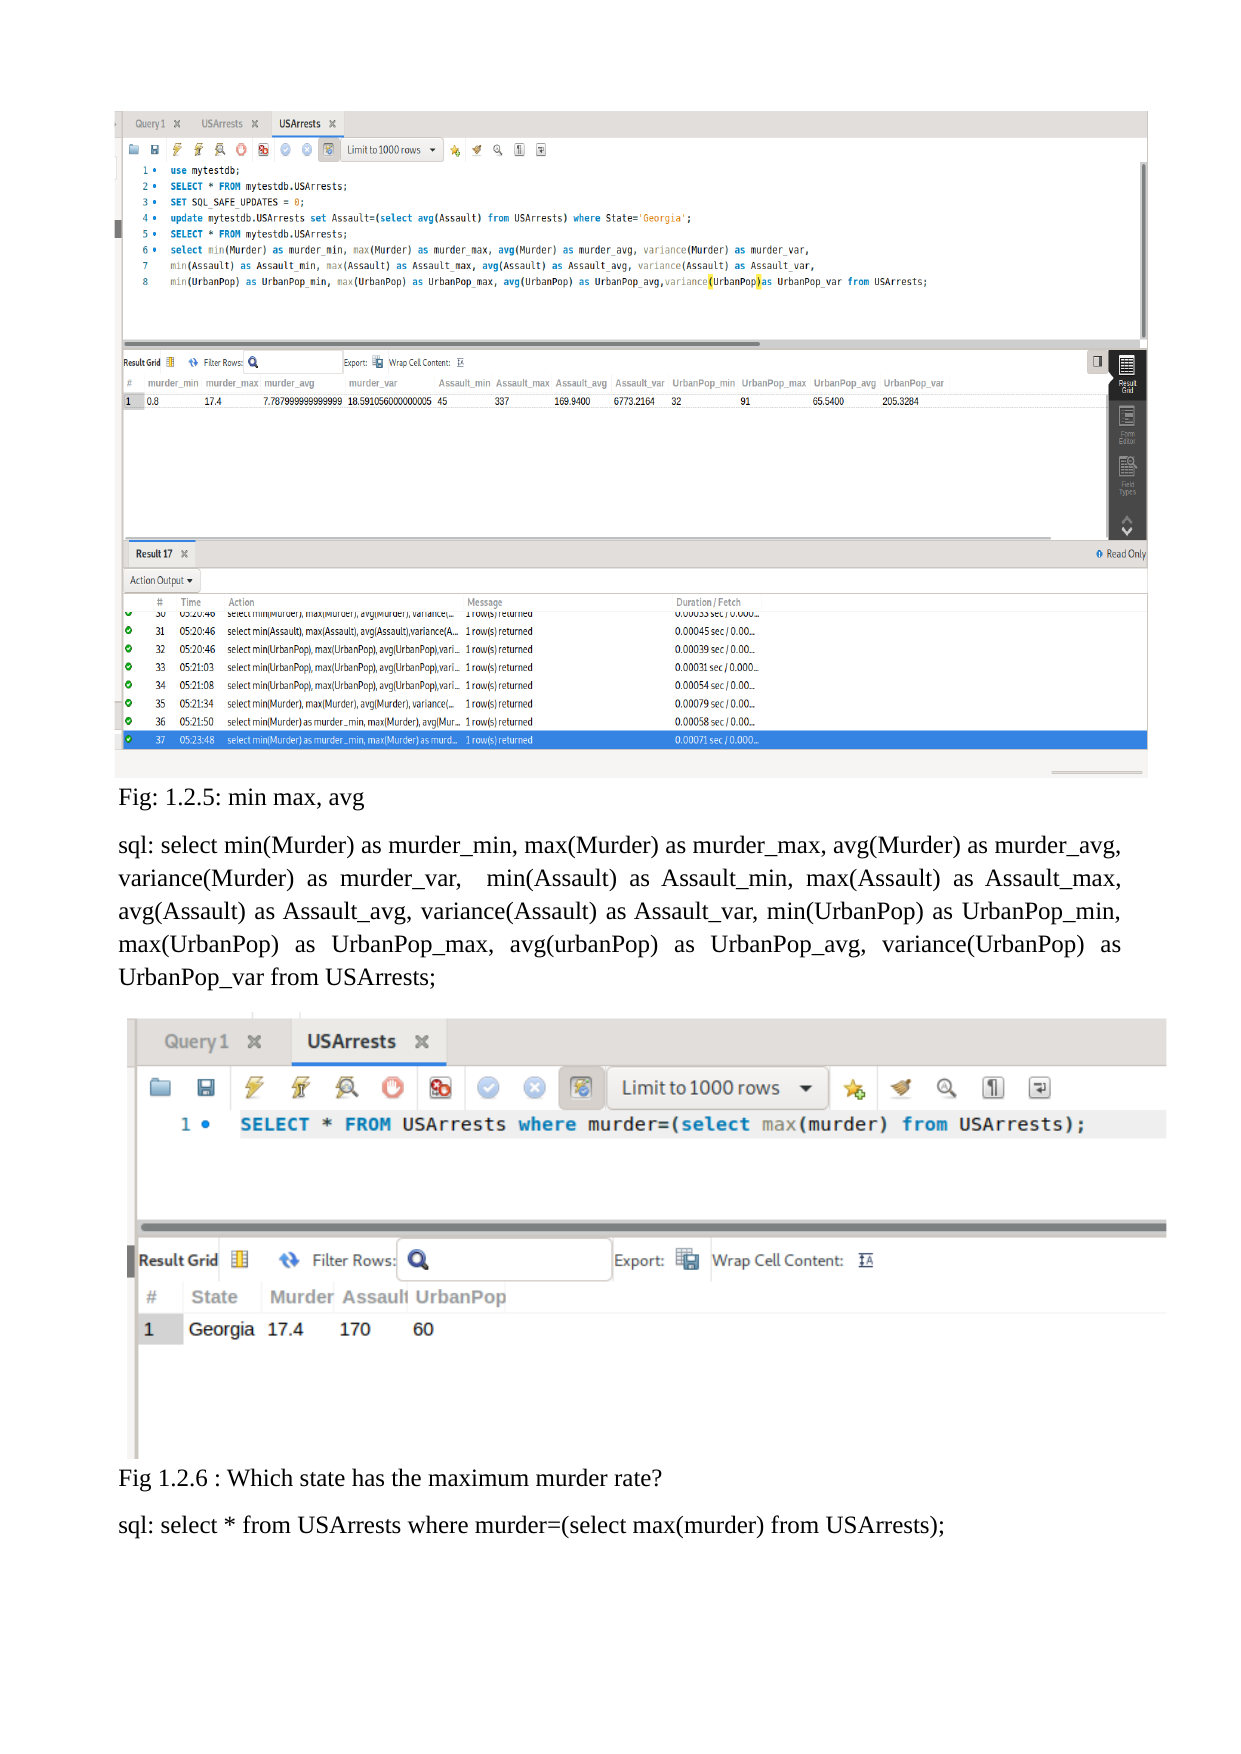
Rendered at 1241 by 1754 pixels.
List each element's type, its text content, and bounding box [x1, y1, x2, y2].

text Fig 1.2.6 : Which state has the maximum murder rate? [118, 1009, 1122, 1492]
picture [127, 1012, 462, 1321]
picture [114, 111, 1117, 778]
text sql: select * from USArrests where murder=(select max(murder) from USArrests); [118, 1511, 1122, 1539]
text Fig: 1.2.5: min max, avg [118, 118, 1122, 811]
text sql: select min(Murder) as murder_min, max(Murder) as murder_max, avg(Murder) as murder_avg, variance(Murder) as murder_var, min(Assault) as Assault_min, max(Assault) as Assault_max, avg(Assault) as Assault_avg, variance(Assault) as Assault_var, min(UrbanPop) as UrbanPop_min, max(UrbanPop) as UrbanPop_max, avg(urbanPop) as UrbanPop_avg, variance(UrbanPop) as UrbanPop_var from USArrests; [118, 830, 1122, 991]
